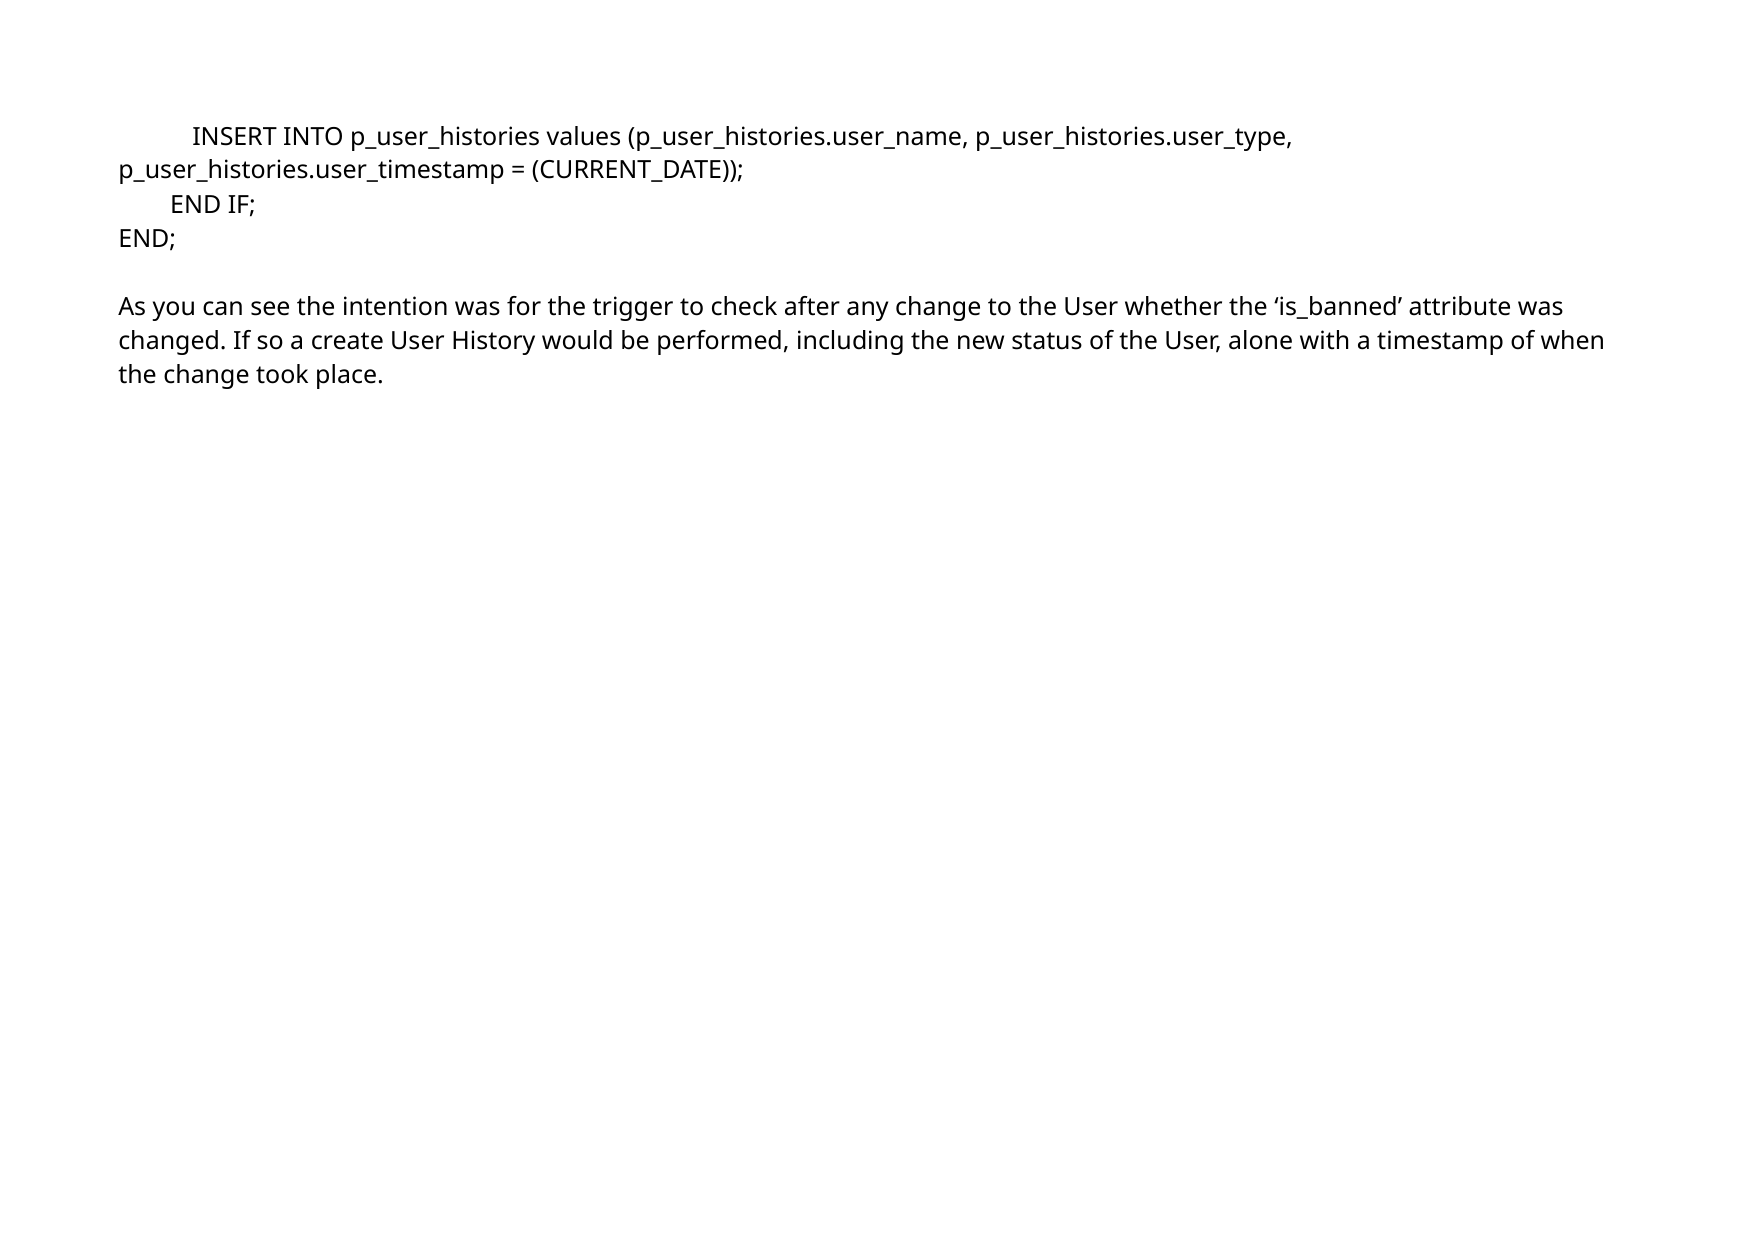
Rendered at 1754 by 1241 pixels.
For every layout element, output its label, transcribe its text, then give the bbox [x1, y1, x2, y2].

text INSERT INTO p_user_histories values (p_user_histories.user_name, p_user_histories.user_type, p_user_histories.user_timestamp = (CURRENT_DATE)); [118, 118, 1636, 186]
text As you can see the intention was for the trigger to check after any change to the User whether the ‘is_banned’ attribute was changed. If so a create User History would be performed, including the new status of the User, alone with a timestamp of when the change took place. [118, 288, 1636, 391]
text END; [118, 220, 1636, 254]
text END IF; [118, 186, 1636, 220]
